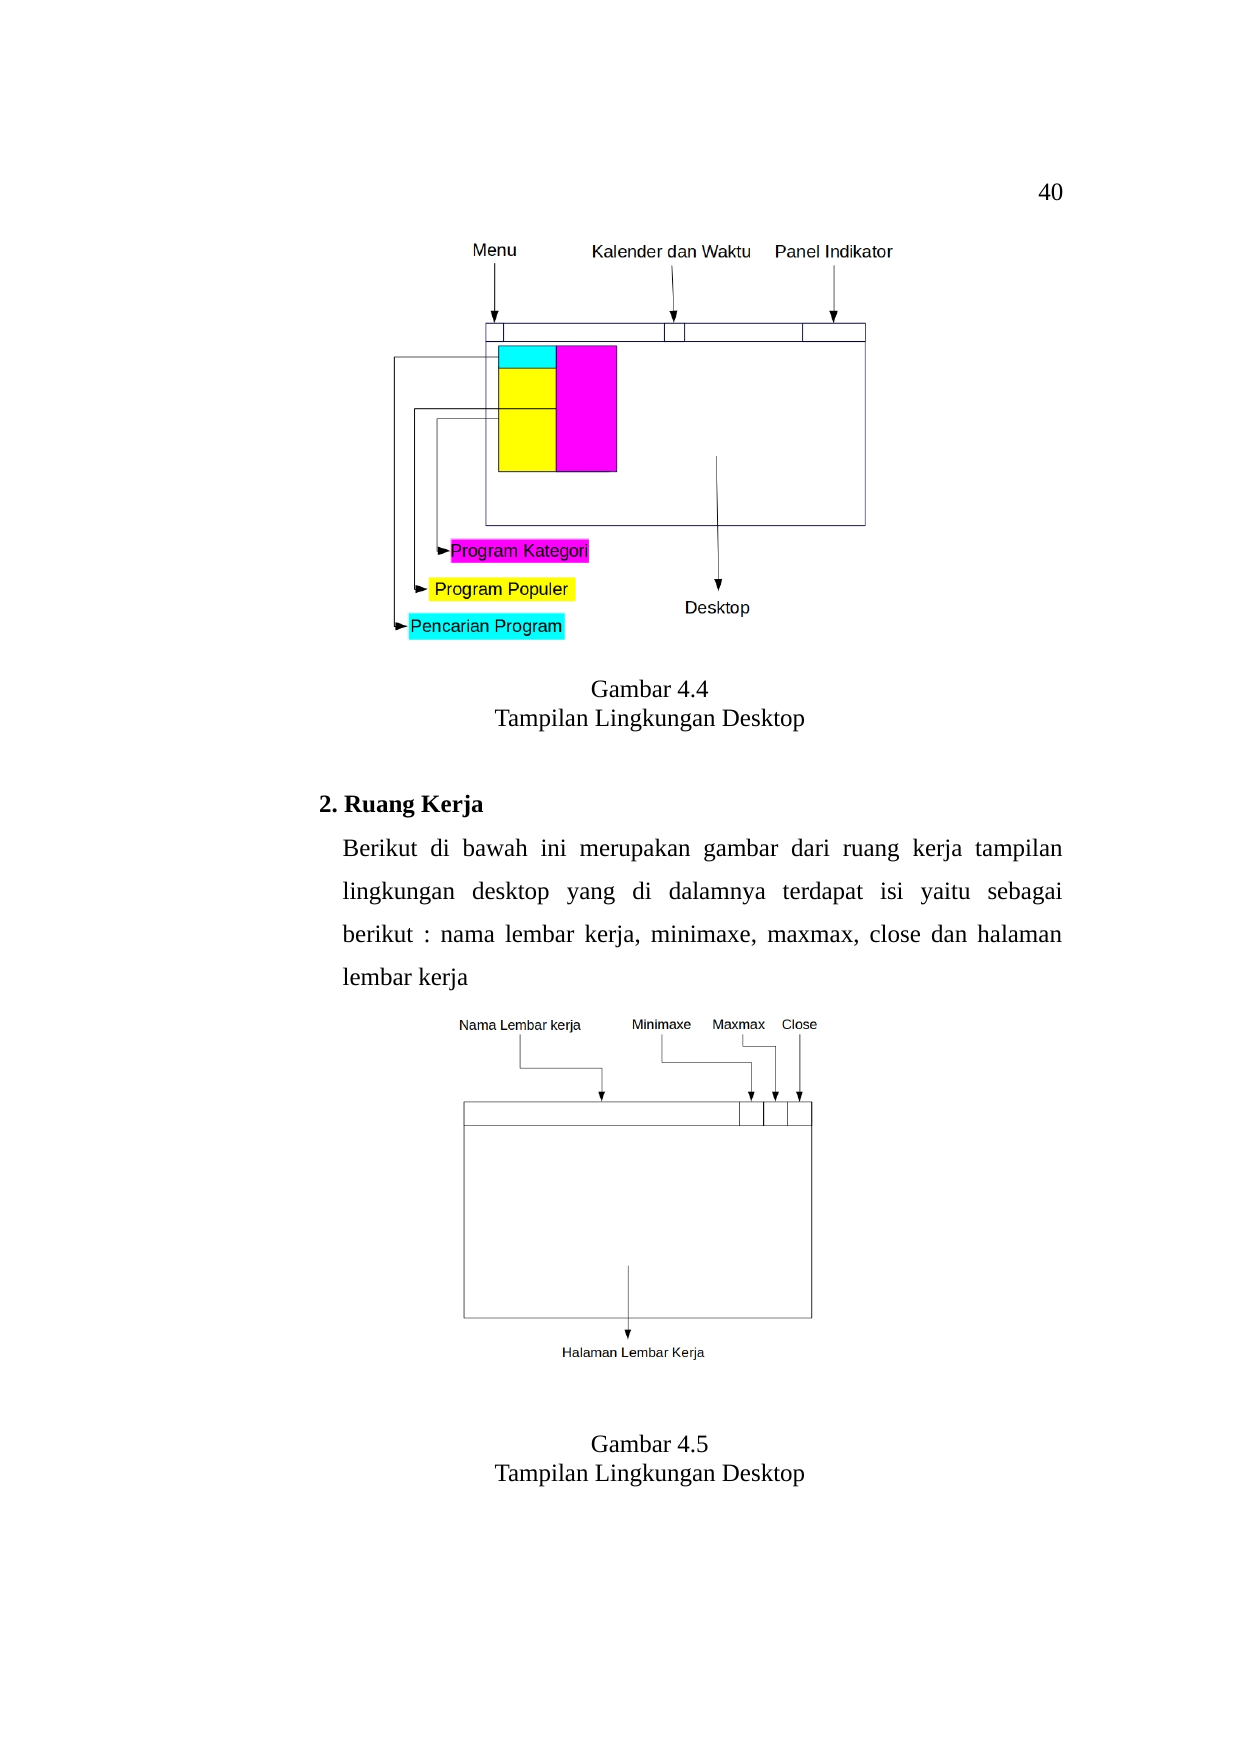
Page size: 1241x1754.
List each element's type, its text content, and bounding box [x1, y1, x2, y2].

picture [416, 1011, 854, 1373]
text Tampilan Lingkungan Desktop [236, 1458, 1063, 1487]
picture [353, 236, 943, 646]
text Gambar 4.5 [236, 1429, 1063, 1458]
text Gambar 4.4 [236, 674, 1063, 703]
text 2. Ruang Kerja [319, 789, 1063, 818]
text Berikut di bawah ini merupakan gambar dari ruang kerja tampilan lingkungan desktop yang di dalamnya terdapat isi yaitu sebagai berikut : nama lembar kerja, minimaxe, maxmax, close dan halaman lembar kerja [342, 833, 1063, 991]
text Tampilan Lingkungan Desktop [236, 703, 1063, 732]
